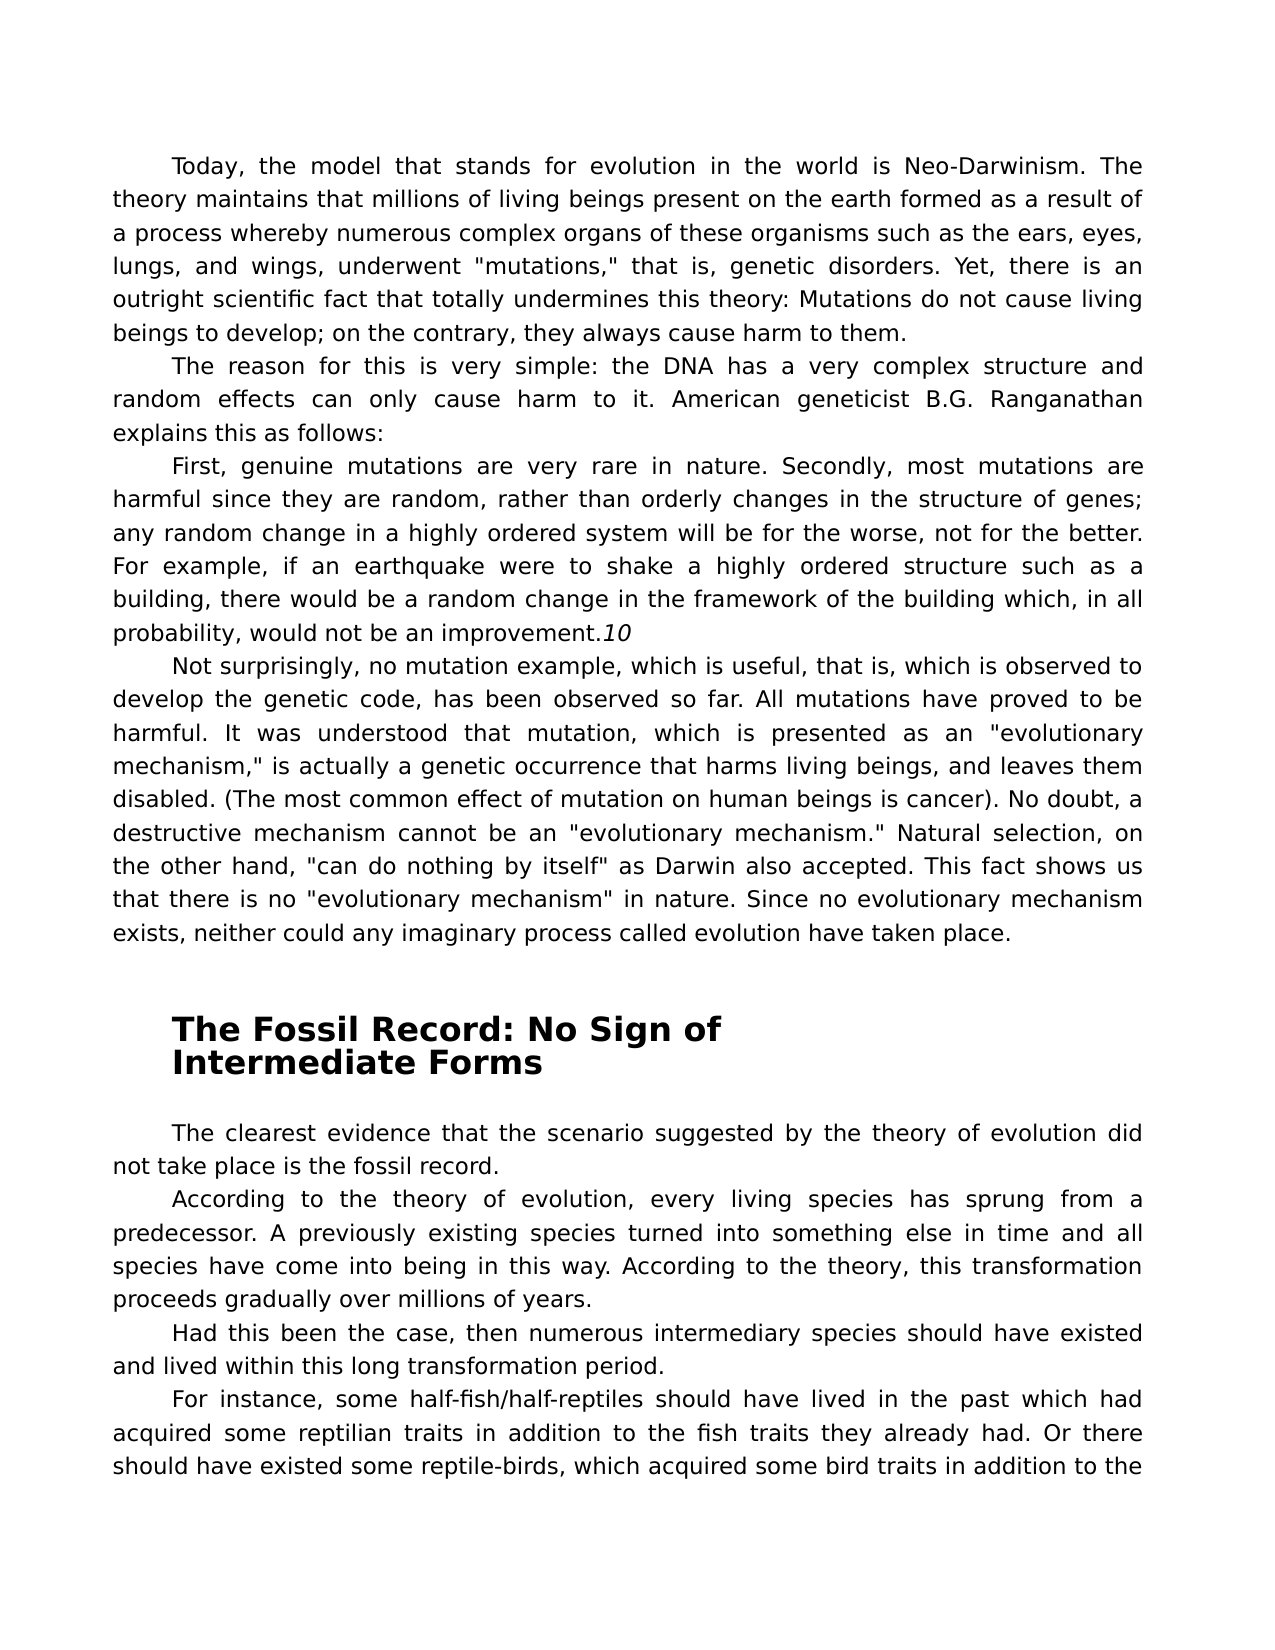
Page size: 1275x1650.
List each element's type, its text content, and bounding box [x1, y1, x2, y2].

text For instance, some half-fish/half-reptiles should have lived in the past which had acquired some reptilian traits in addition to the fish traits they already had. Or there should have existed some reptile-birds, which acquired some bird traits in addition to the [112, 1381, 1145, 1481]
text The Fossil Record: No Sign of [112, 1014, 1145, 1048]
text The reason for this is very simple: the DNA has a very complex structure and random effects can only cause harm to it. American geneticist B.G. Ranganathan explains this as follows: [112, 348, 1145, 448]
text Had this been the case, then numerous intermediary species should have existed and lived within this long transformation period. [112, 1314, 1145, 1381]
text First, genuine mutations are very rare in nature. Secondly, most mutations are harmful since they are random, rather than orderly changes in the structure of genes; any random change in a highly ordered system will be for the worse, not for the better. For example, if an earthquake were to shake a highly ordered structure such as a building, there would be a random change in the framework of the building which, in all probability, would not be an improvement.10 [112, 448, 1145, 648]
text The clearest evidence that the scenario suggested by the theory of evolution did not take place is the fossil record. [112, 1114, 1145, 1181]
text Today, the model that stands for evolution in the world is Neo-Darwinism. The theory maintains that millions of living beings present on the earth formed as a result of a process whereby numerous complex organs of these organisms such as the ears, eyes, lungs, and wings, underwent "mutations," that is, genetic disorders. Yet, there is an outright scientific fact that totally undermines this theory: Mutations do not cause living beings to develop; on the contrary, they always cause harm to them. [112, 148, 1145, 348]
text Not surprisingly, no mutation example, which is useful, that is, which is observed to develop the genetic code, has been observed so far. All mutations have proved to be harmful. It was understood that mutation, which is presented as an "evolutionary mechanism," is actually a genetic occurrence that harms living beings, and leaves them disabled. (The most common effect of mutation on human beings is cancer). No doubt, a destructive mechanism cannot be an "evolutionary mechanism." Natural selection, on the other hand, "can do nothing by itself" as Darwin also accepted. This fact shows us that there is no "evolutionary mechanism" in nature. Since no evolutionary mechanism exists, neither could any imaginary process called evolution have taken place. [112, 648, 1145, 948]
text Intermediate Forms [112, 1048, 1145, 1081]
text According to the theory of evolution, every living species has sprung from a predecessor. A previously existing species turned into something else in time and all species have come into being in this way. According to the theory, this transformation proceeds gradually over millions of years. [112, 1181, 1145, 1314]
